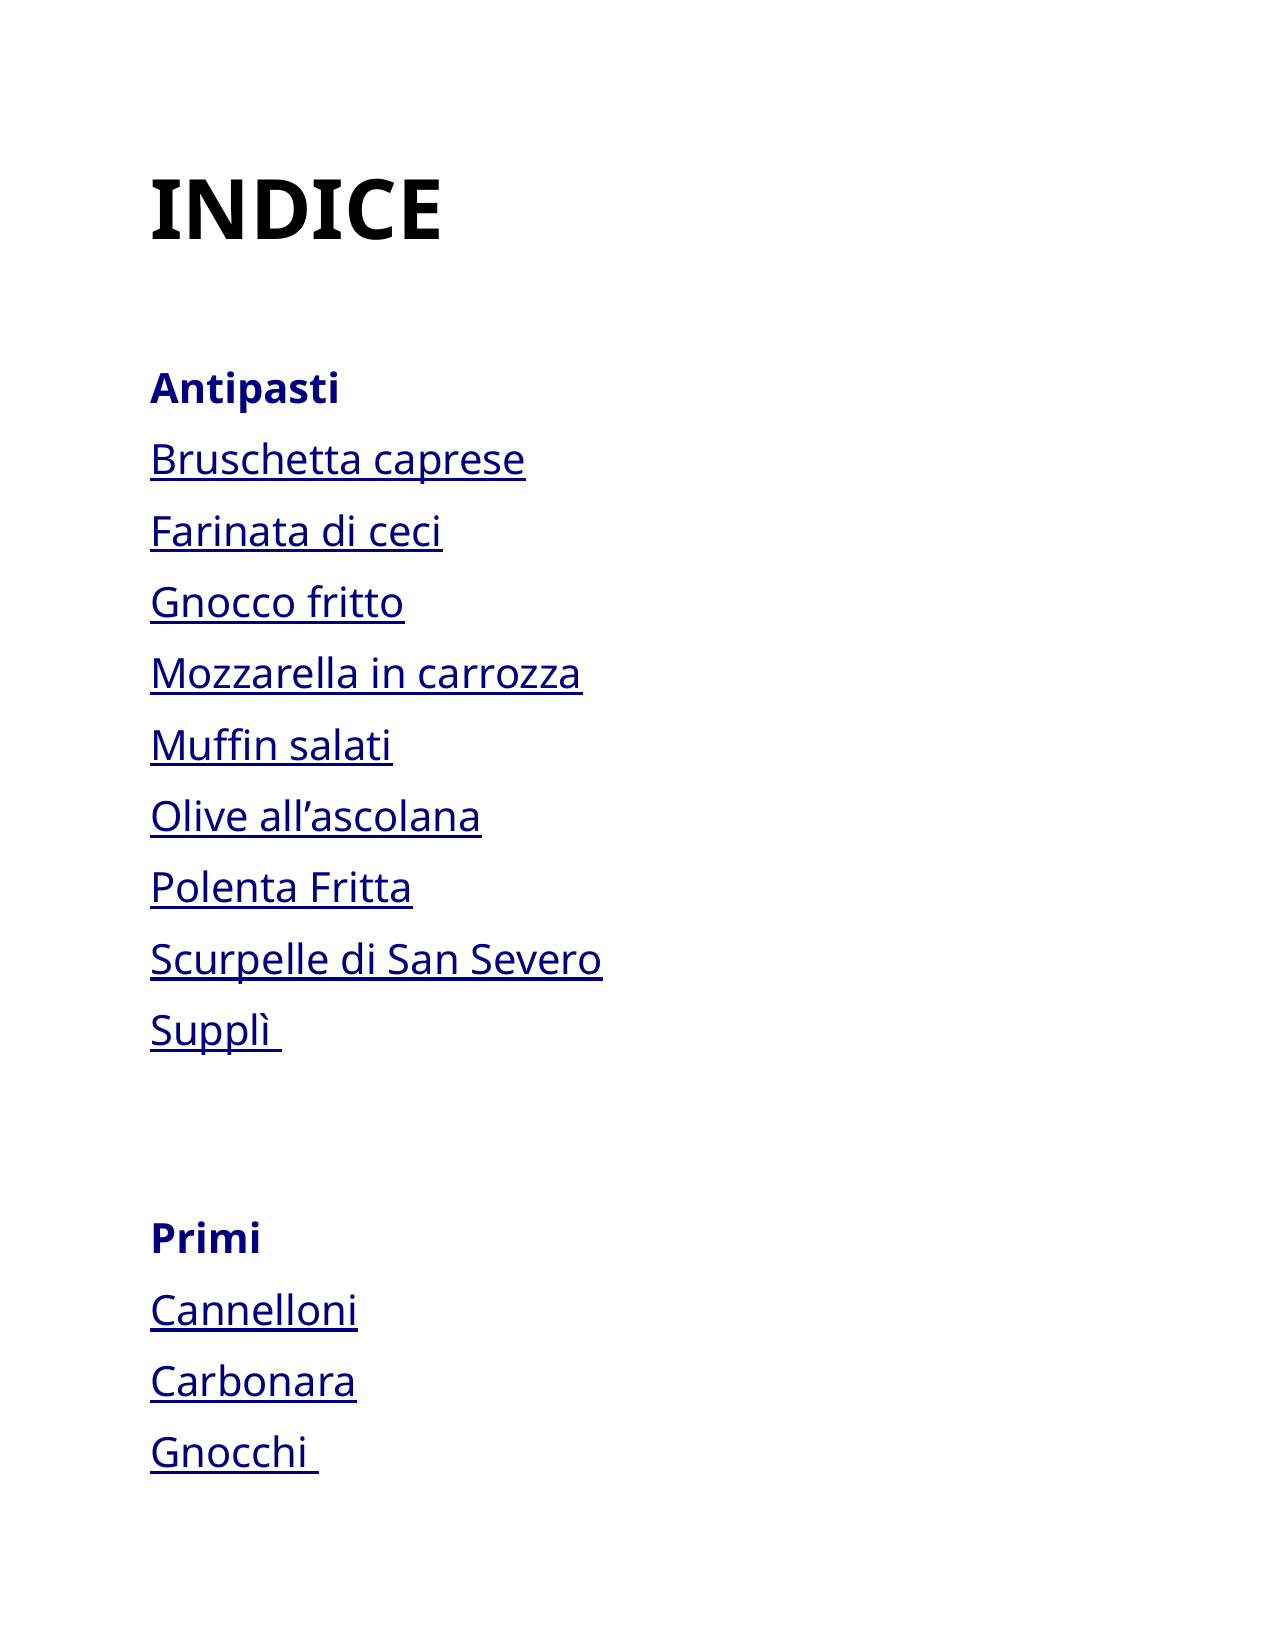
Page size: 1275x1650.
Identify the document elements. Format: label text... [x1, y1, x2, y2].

text Primi [150, 1209, 1125, 1266]
text Gnocchi [150, 1423, 1125, 1480]
text Gnocco fritto [150, 573, 1125, 629]
text Muffin salati [150, 715, 1125, 772]
text Antipasti [150, 359, 1125, 415]
text Scurpelle di San Severo [150, 929, 1125, 986]
text Mozzarella in carrozza [150, 644, 1125, 701]
text Olive all’ascolana [150, 787, 1125, 843]
text Supplì [150, 1001, 1125, 1058]
text Polenta Fritta [150, 858, 1125, 915]
text Bruschetta caprese [150, 430, 1125, 487]
subtitle INDICE [150, 150, 1125, 263]
text Farinata di ceci [150, 501, 1125, 558]
text Cannelloni [150, 1281, 1125, 1337]
text Carbonara [150, 1352, 1125, 1409]
